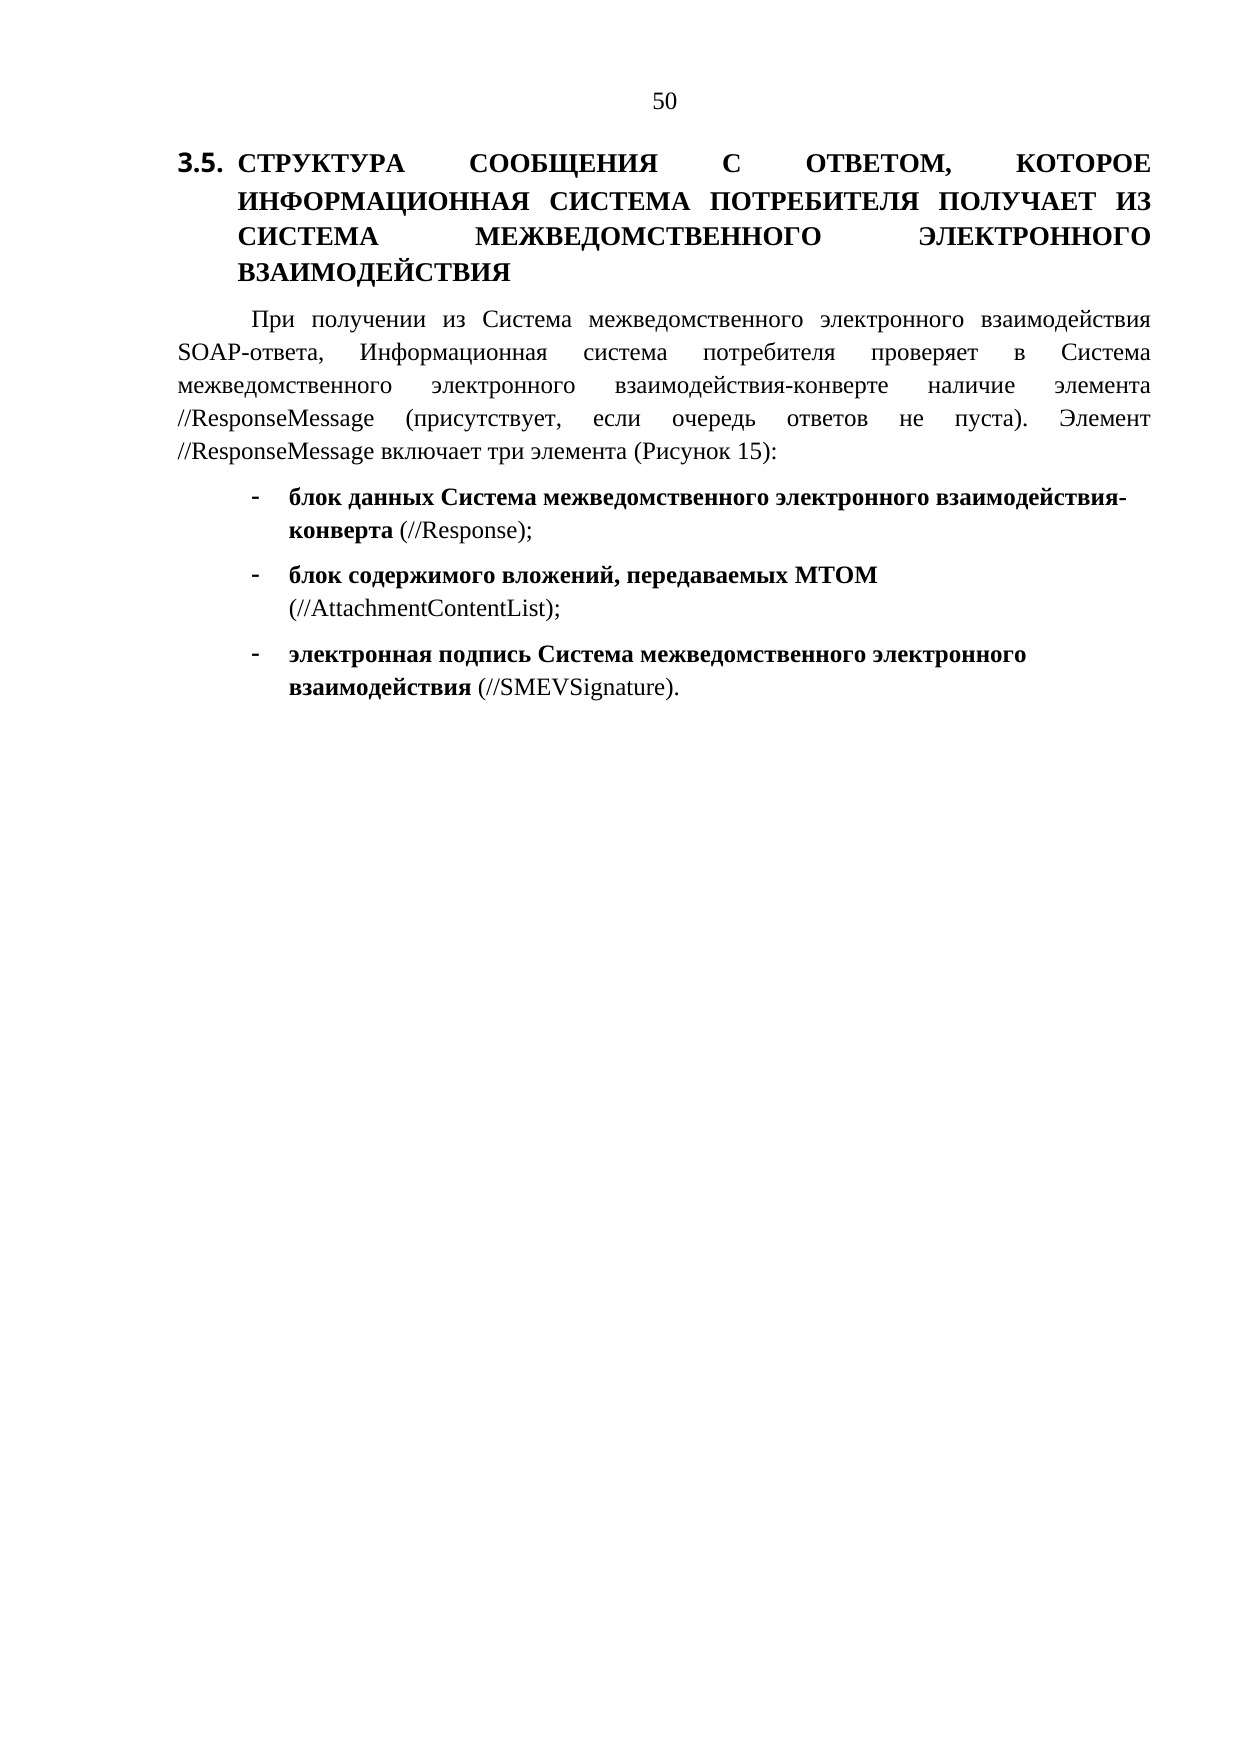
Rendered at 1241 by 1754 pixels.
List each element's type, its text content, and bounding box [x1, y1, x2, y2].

text При получении из Система межведомственного электронного взаимодействия SOAP-ответа, Информационная система потребителя проверяет в Система межведомственного электронного взаимодействия-конверте наличие элемента //ResponseMessage (присутствует, если очередь ответов не пуста). Элемент //ResponseMessage включает три элемента (Рисунок 15): [177, 304, 1152, 465]
list электронная подпись Система межведомственного электронного взаимодействия (//SMEVSignature). [251, 639, 1152, 701]
list блок данных Система межведомственного электронного взаимодействия-конверта (//Response); [251, 482, 1152, 544]
list блок содержимого вложений, передаваемых MTOM (//AttachmentContentList); [251, 560, 1152, 622]
subtitle Структура сообщения с ответом, которое Информационная система потребителя получает из Система межведомственного электронного взаимодействия [177, 143, 1152, 287]
